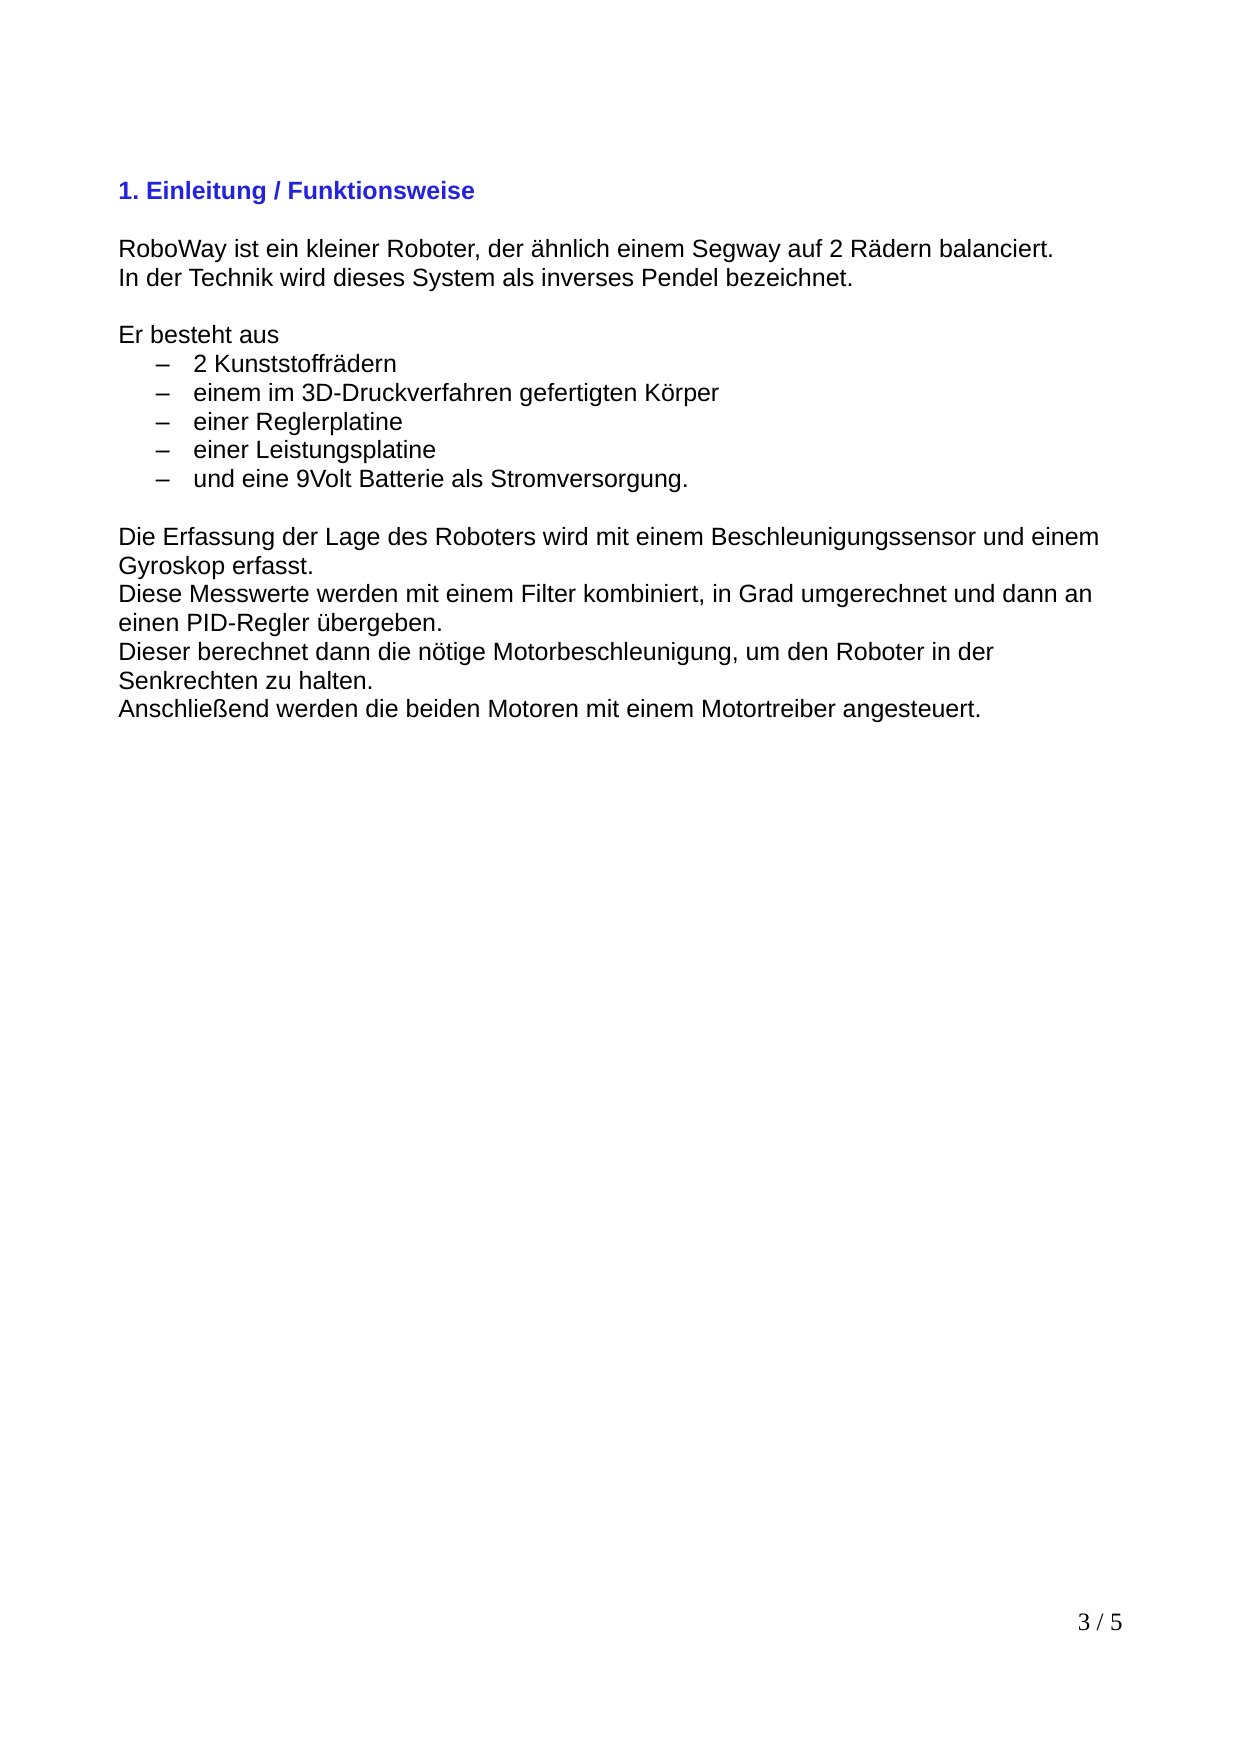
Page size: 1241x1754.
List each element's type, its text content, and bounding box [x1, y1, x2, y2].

text Anschließend werden die beiden Motoren mit einem Motortreiber angesteuert. [118, 694, 1122, 723]
list einem im 3D-Druckverfahren gefertigten Körper [156, 378, 1122, 407]
text Die Erfassung der Lage des Roboters wird mit einem Beschleunigungssensor und einem Gyroskop erfasst. [118, 522, 1122, 579]
text Er besteht aus [118, 320, 1122, 349]
list 2 Kunststoffrädern [156, 349, 1122, 378]
text In der Technik wird dieses System als inverses Pendel bezeichnet. [118, 263, 1122, 291]
text RoboWay ist ein kleiner Roboter, der ähnlich einem Segway auf 2 Rädern balanciert. [118, 234, 1122, 263]
list einer Leistungsplatine [156, 435, 1122, 464]
list einer Reglerplatine [156, 407, 1122, 435]
text Dieser berechnet dann die nötige Motorbeschleunigung, um den Roboter in der Senkrechten zu halten. [118, 637, 1122, 694]
text 1. Einleitung / Funktionsweise [118, 176, 1122, 205]
text Diese Messwerte werden mit einem Filter kombiniert, in Grad umgerechnet und dann an einen PID-Regler übergeben. [118, 579, 1122, 637]
list und eine 9Volt Batterie als Stromversorgung. [156, 464, 1122, 493]
